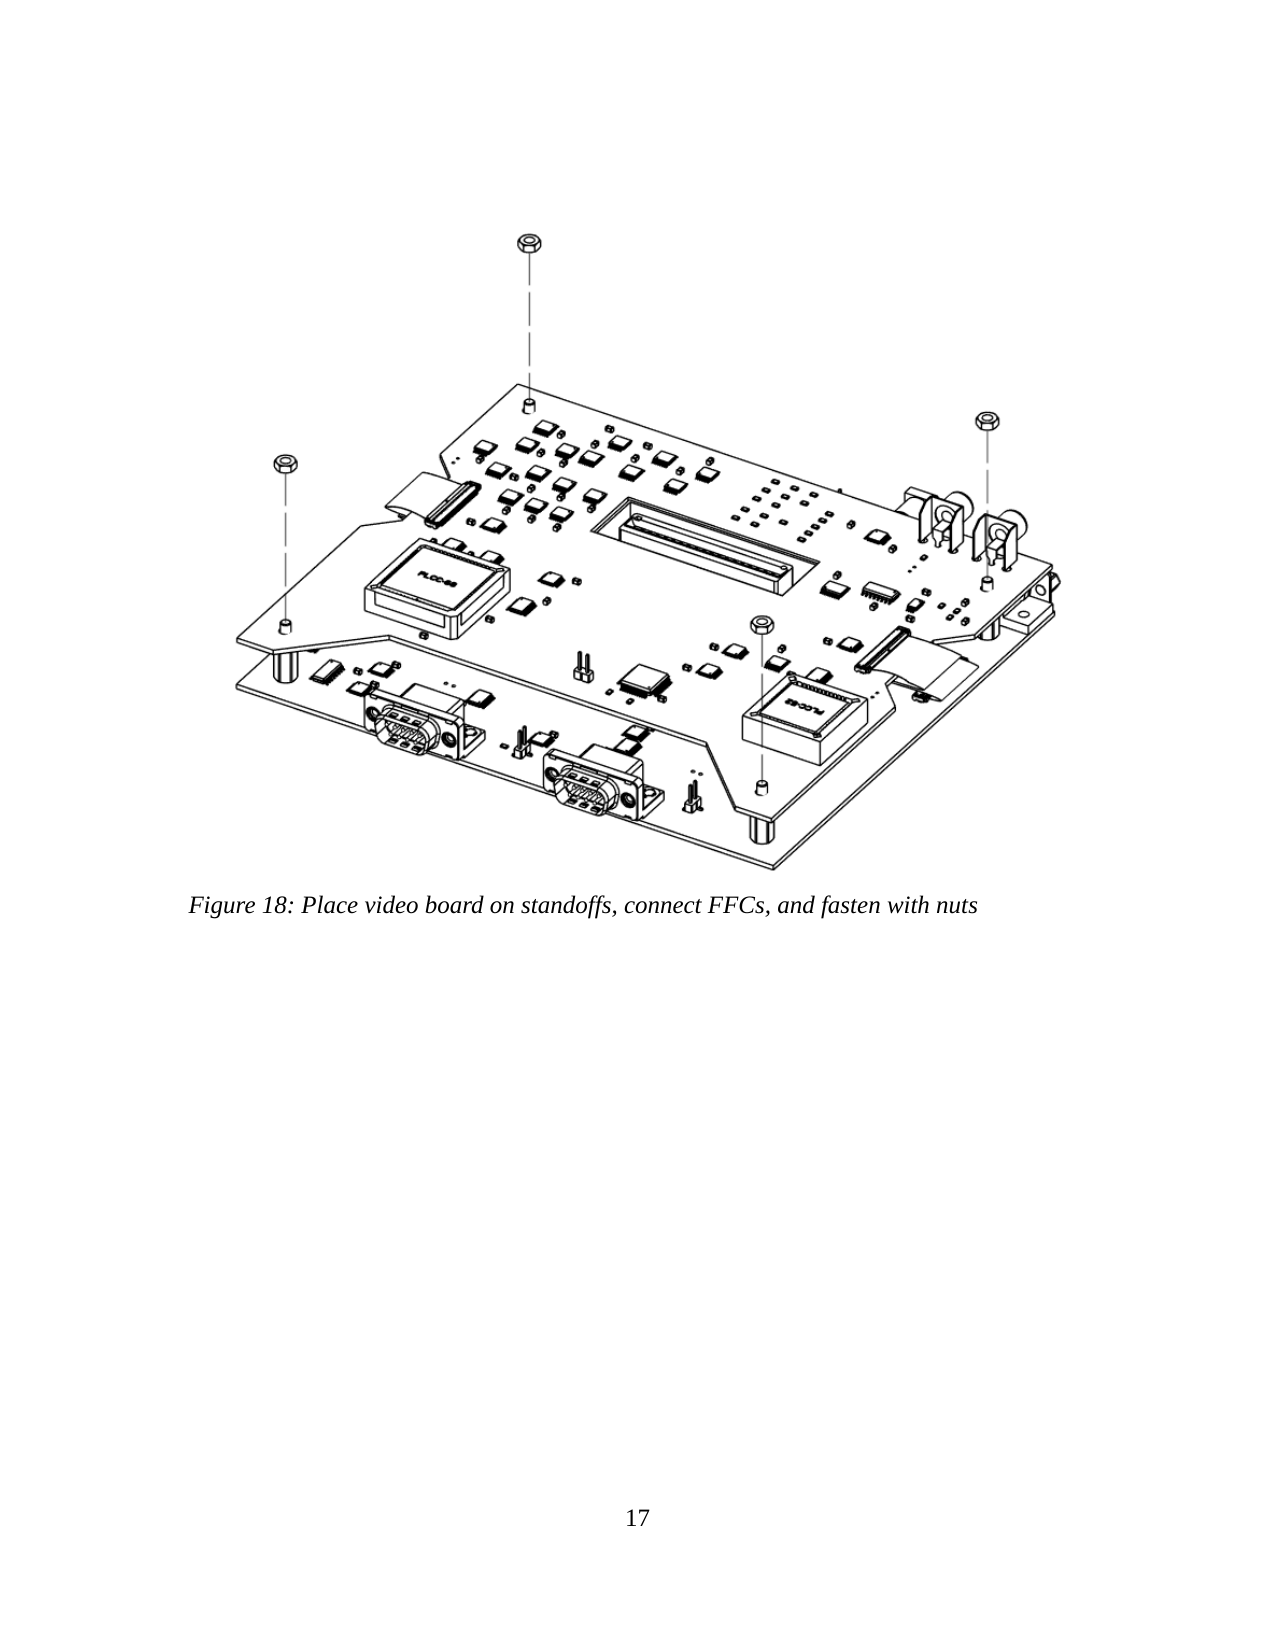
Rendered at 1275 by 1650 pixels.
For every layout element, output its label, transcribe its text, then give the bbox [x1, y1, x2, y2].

picture [188, 229, 1107, 878]
text Figure 18: Place video board on standoffs, connect FFCs, and fasten with nuts [188, 878, 1106, 919]
